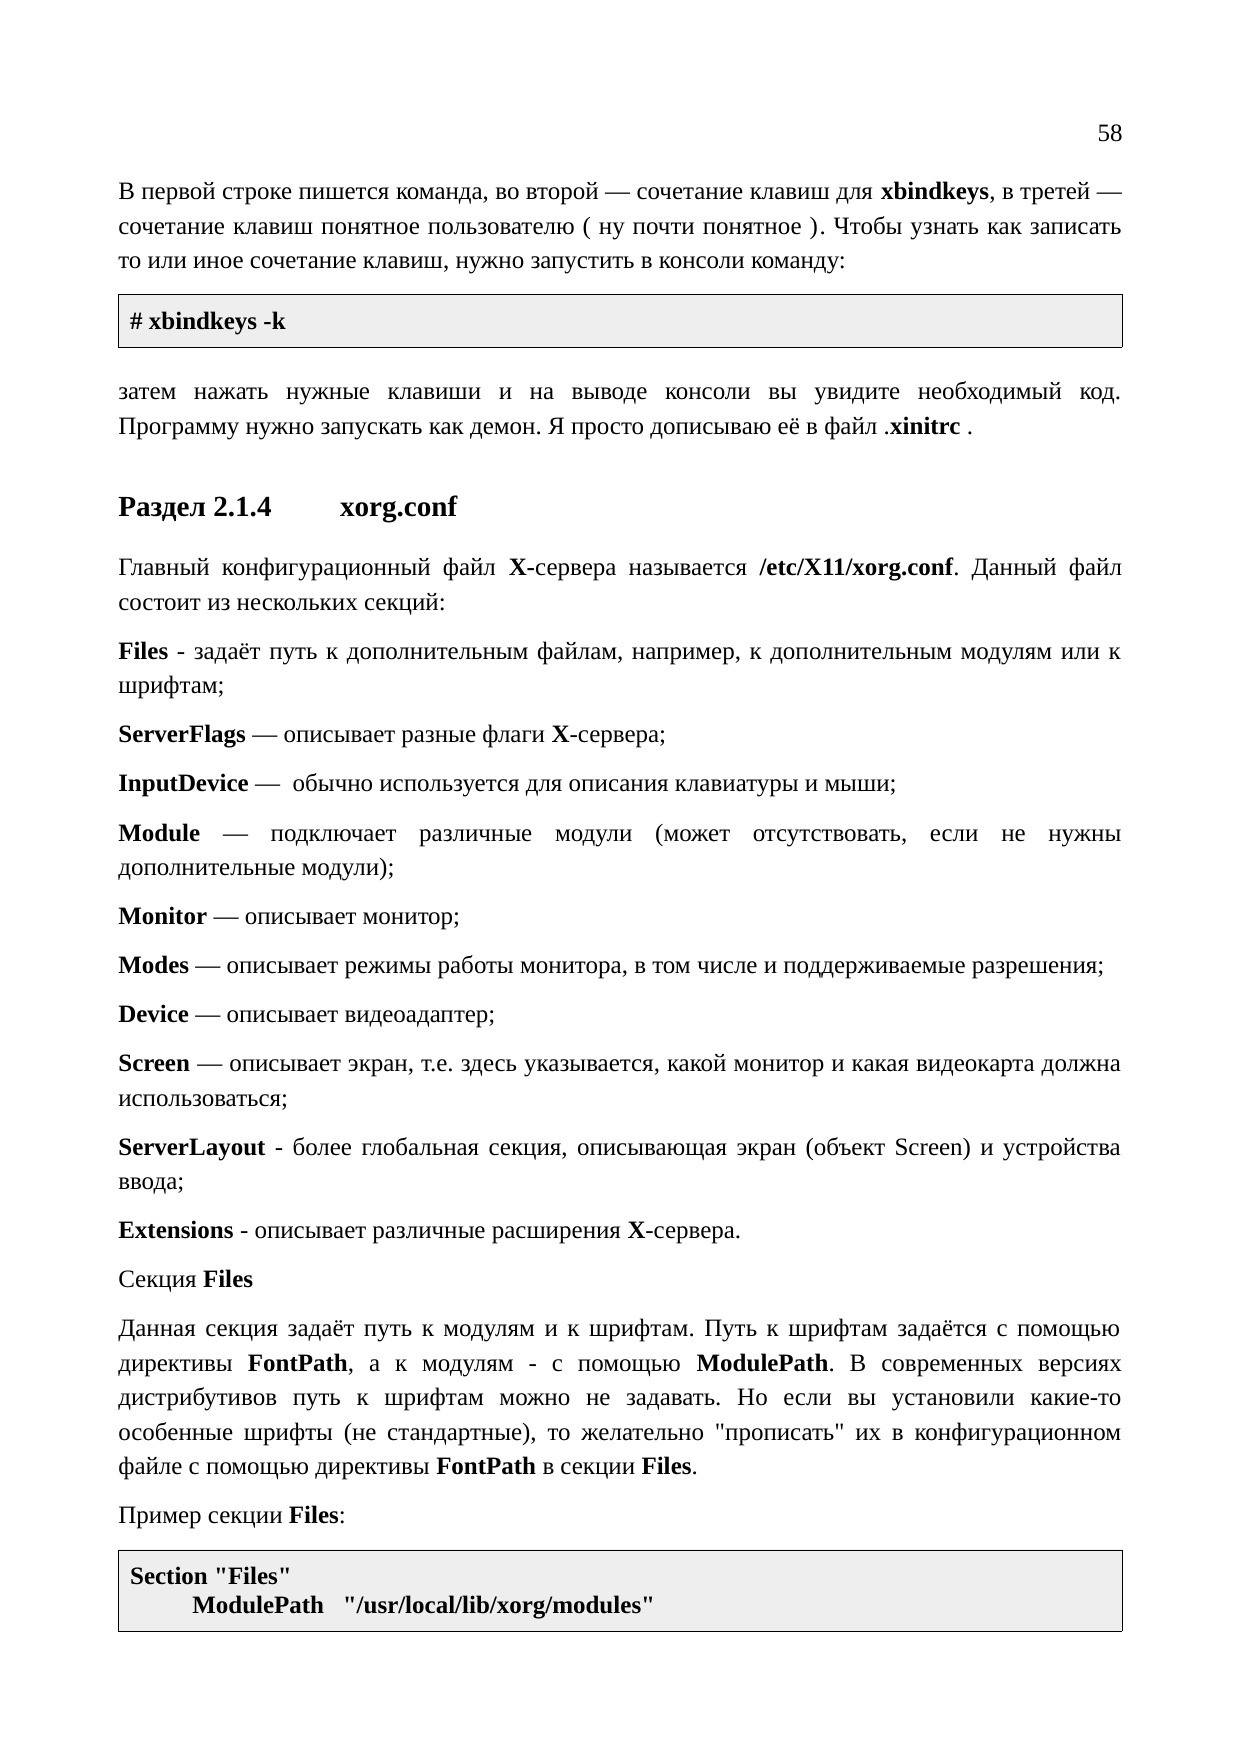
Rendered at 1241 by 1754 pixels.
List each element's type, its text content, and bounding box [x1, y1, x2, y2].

text InputDevice — обычно используется для описания клавиатуры и мыши; [118, 768, 1122, 797]
text Секция Files [118, 1264, 1122, 1293]
text ServerLayout - более глобальная секция, описывающая экран (объект Screen) и устройства ввода; [118, 1132, 1122, 1195]
text Данная секция задаёт путь к модулям и к шрифтам. Путь к шрифтам задаётся с помощью директивы FontPath, а к модулям - с помощью ModulePath. В современных версиях дистрибутивов путь к шрифтам можно не задавать. Но если вы установили какие-то особенные шрифты (не стандартные), то желательно "прописать" их в конфигурационном файле с помощью директивы FontPath в секции Files. [118, 1313, 1122, 1480]
text В первой строке пишется команда, во второй — сочетание клавиш для xbindkeys, в третей — сочетание клавиш понятное пользователю ( ну почти понятное ). Чтобы узнать как записать то или иное сочетание клавиш, нужно запустить в консоли команду: [118, 176, 1122, 274]
text ServerFlags — описывает разные флаги Х-сервера; [118, 719, 1122, 748]
text затем нажать нужные клавиши и на выводе консоли вы увидите необходимый код. Программу нужно запускать как демон. Я просто дописываю её в файл .xinitrc . [118, 376, 1122, 439]
text Device — описывает видеоадаптер; [118, 999, 1122, 1028]
subtitle xorg.conf [118, 489, 1122, 523]
text Section "Files" [119, 1551, 1122, 1578]
text Files - задаёт путь к дополнительным файлам, например, к дополнительным модулям или к шрифтам; [118, 636, 1122, 699]
text Extensions - описывает различные расширения Х-сервера. [118, 1215, 1122, 1244]
text Пример секции Files: [118, 1501, 1122, 1529]
text Screen — описывает экран, т.е. здесь указывается, какой монитор и какая видеокарта должна использоваться; [118, 1048, 1122, 1112]
text Module — подключает различные модули (может отсутствовать, если не нужны дополнительные модули); [118, 818, 1122, 881]
text Главный конфигурационный файл X-сервера называется /etc/X11/xorg.conf. Данный файл состоит из нескольких секций: [118, 552, 1122, 616]
text ModulePath "/usr/local/lib/xorg/modules" [119, 1578, 1122, 1631]
text # xbindkeys -k [119, 295, 1122, 347]
text Modes — описывает режимы работы монитора, в том числе и поддерживаемые разрешения; [118, 950, 1122, 979]
text Monitor — описывает монитор; [118, 901, 1122, 930]
